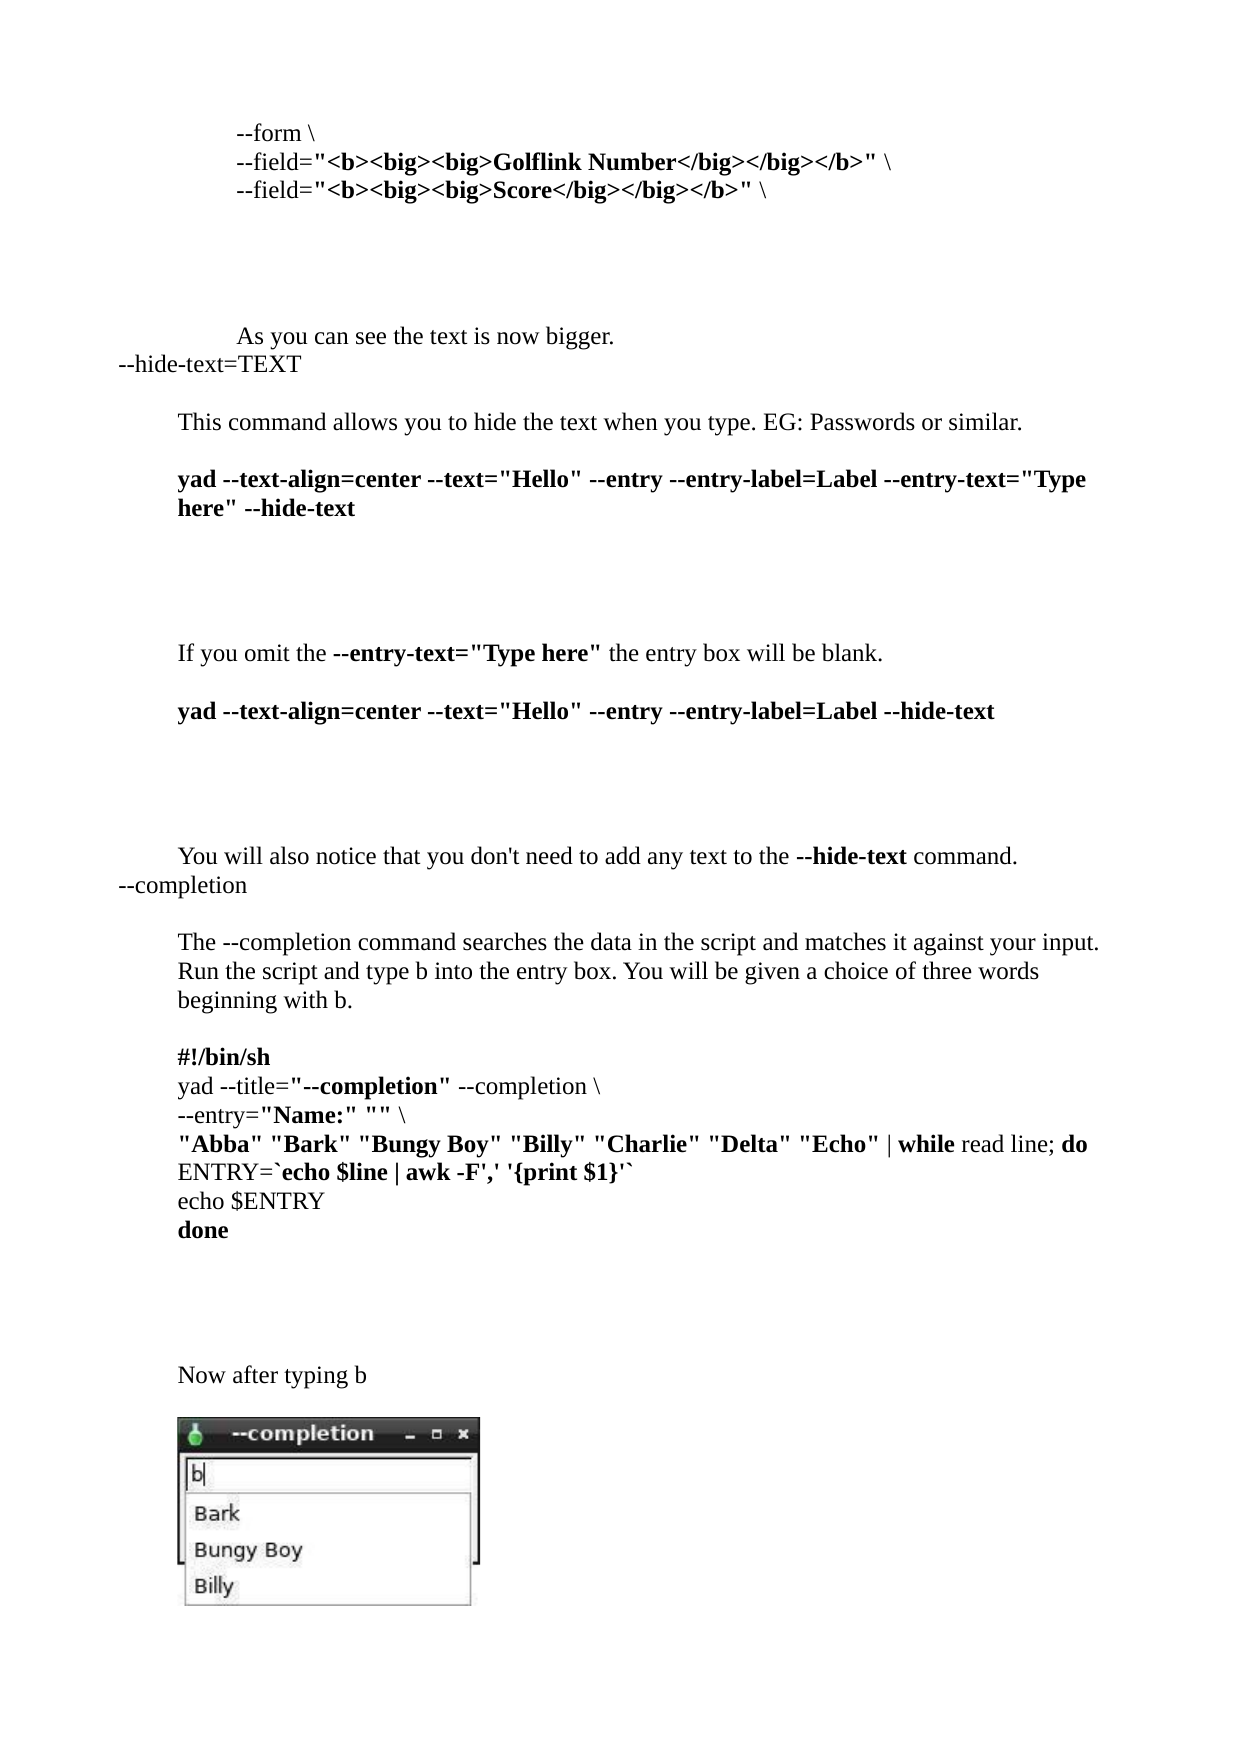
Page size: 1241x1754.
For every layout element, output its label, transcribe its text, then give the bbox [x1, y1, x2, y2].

subtitle --completion [118, 870, 1122, 899]
list The --completion command searches the data in the script and matches it against your input. Run the script and type b into the entry box. You will be given a choice of three words beginning with b. #!/bin/sh yad --title="--completion" --completion \ --entry="Name:" "" \ "Abba" "Bark" "Bungy Boy" "Billy" "Charlie" "Delta" "Echo" | while read line; do ENTRY=`echo $line | awk -F',' '{print $1}'` echo $ENTRY done Now after typing b [177, 899, 1122, 1605]
subtitle --hide-text=TEXT [118, 349, 1122, 378]
picture [177, 1417, 481, 1606]
list This command allows you to hide the text when you type. EG: Passwords or similar. yad --text-align=center --text="Hello" --entry --entry-label=Label --entry-text="Type here" --hide-text If you omit the --entry-text="Type here" the entry box will be blank. yad --text-align=center --text="Hello" --entry --entry-label=Label --hide-text You will also notice that you don't need to add any text to the --hide-text command. [177, 378, 1122, 870]
list --form \ --field="<b><big><big>Golflink Number</big></big></b>" \ --field="<b><big><big>Score</big></big></b>" \ As you can see the text is now bigger. [236, 118, 1122, 349]
